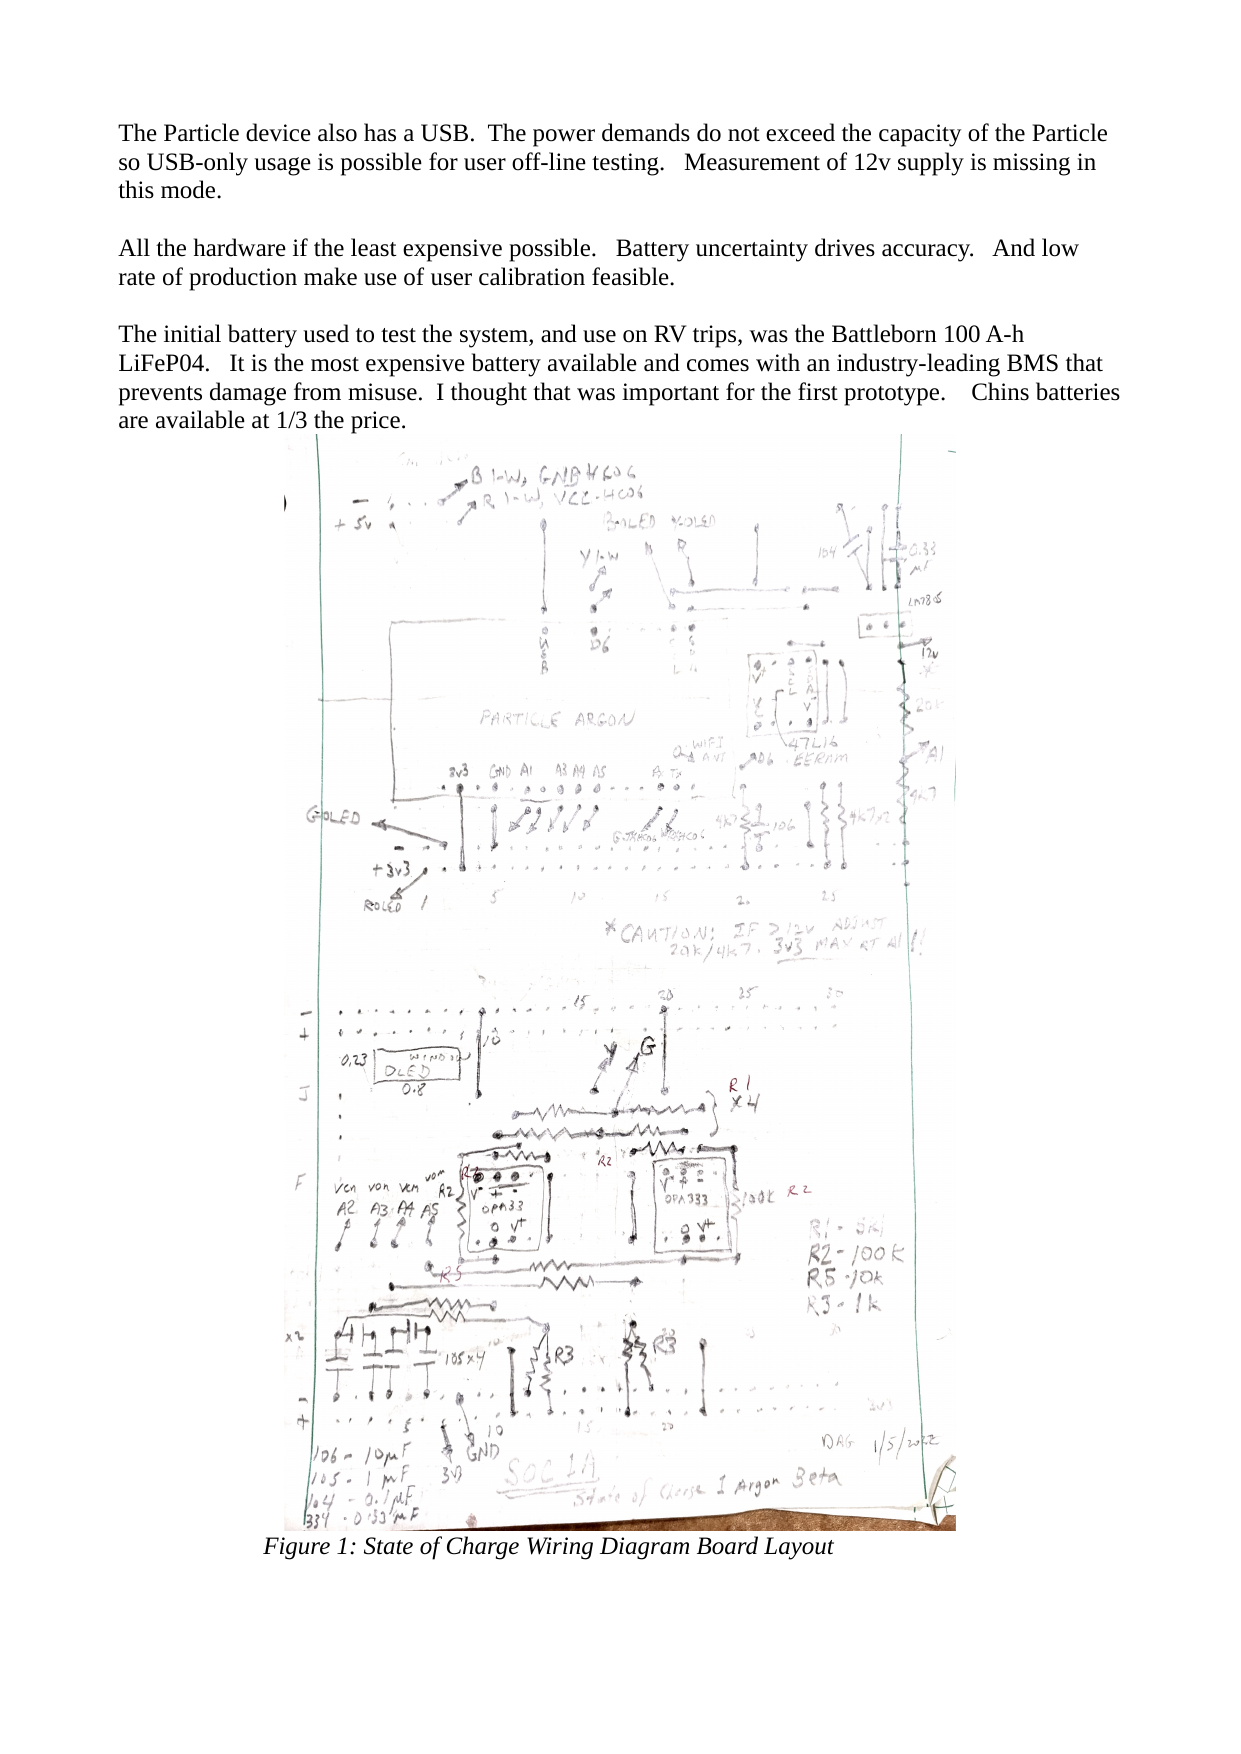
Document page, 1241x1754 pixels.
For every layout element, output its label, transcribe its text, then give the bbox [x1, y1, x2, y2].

text All the hardware if the least expensive possible. Battery uncertainty drives accuracy. And low rate of production make use of user calibration feasible. [118, 233, 1122, 291]
text The Particle device also has a USB. The power demands do not exceed the capacity of the Particle so USB-only usage is possible for user off-line testing. Measurement of 12v supply is missing in this mode. [118, 118, 1122, 204]
text Figure 1: State of Charge Wiring Diagram Board Layout [263, 447, 977, 1560]
text The initial battery used to test the system, and use on RV trips, was the Battleborn 100 A-h LiFeP04. It is the most expensive battery available and comes with an industry-leading BMS that prevents damage from misuse. I thought that was important for the first prototype. Chins batteries are available at 1/3 the price. [118, 319, 1122, 434]
picture [284, 434, 956, 1531]
